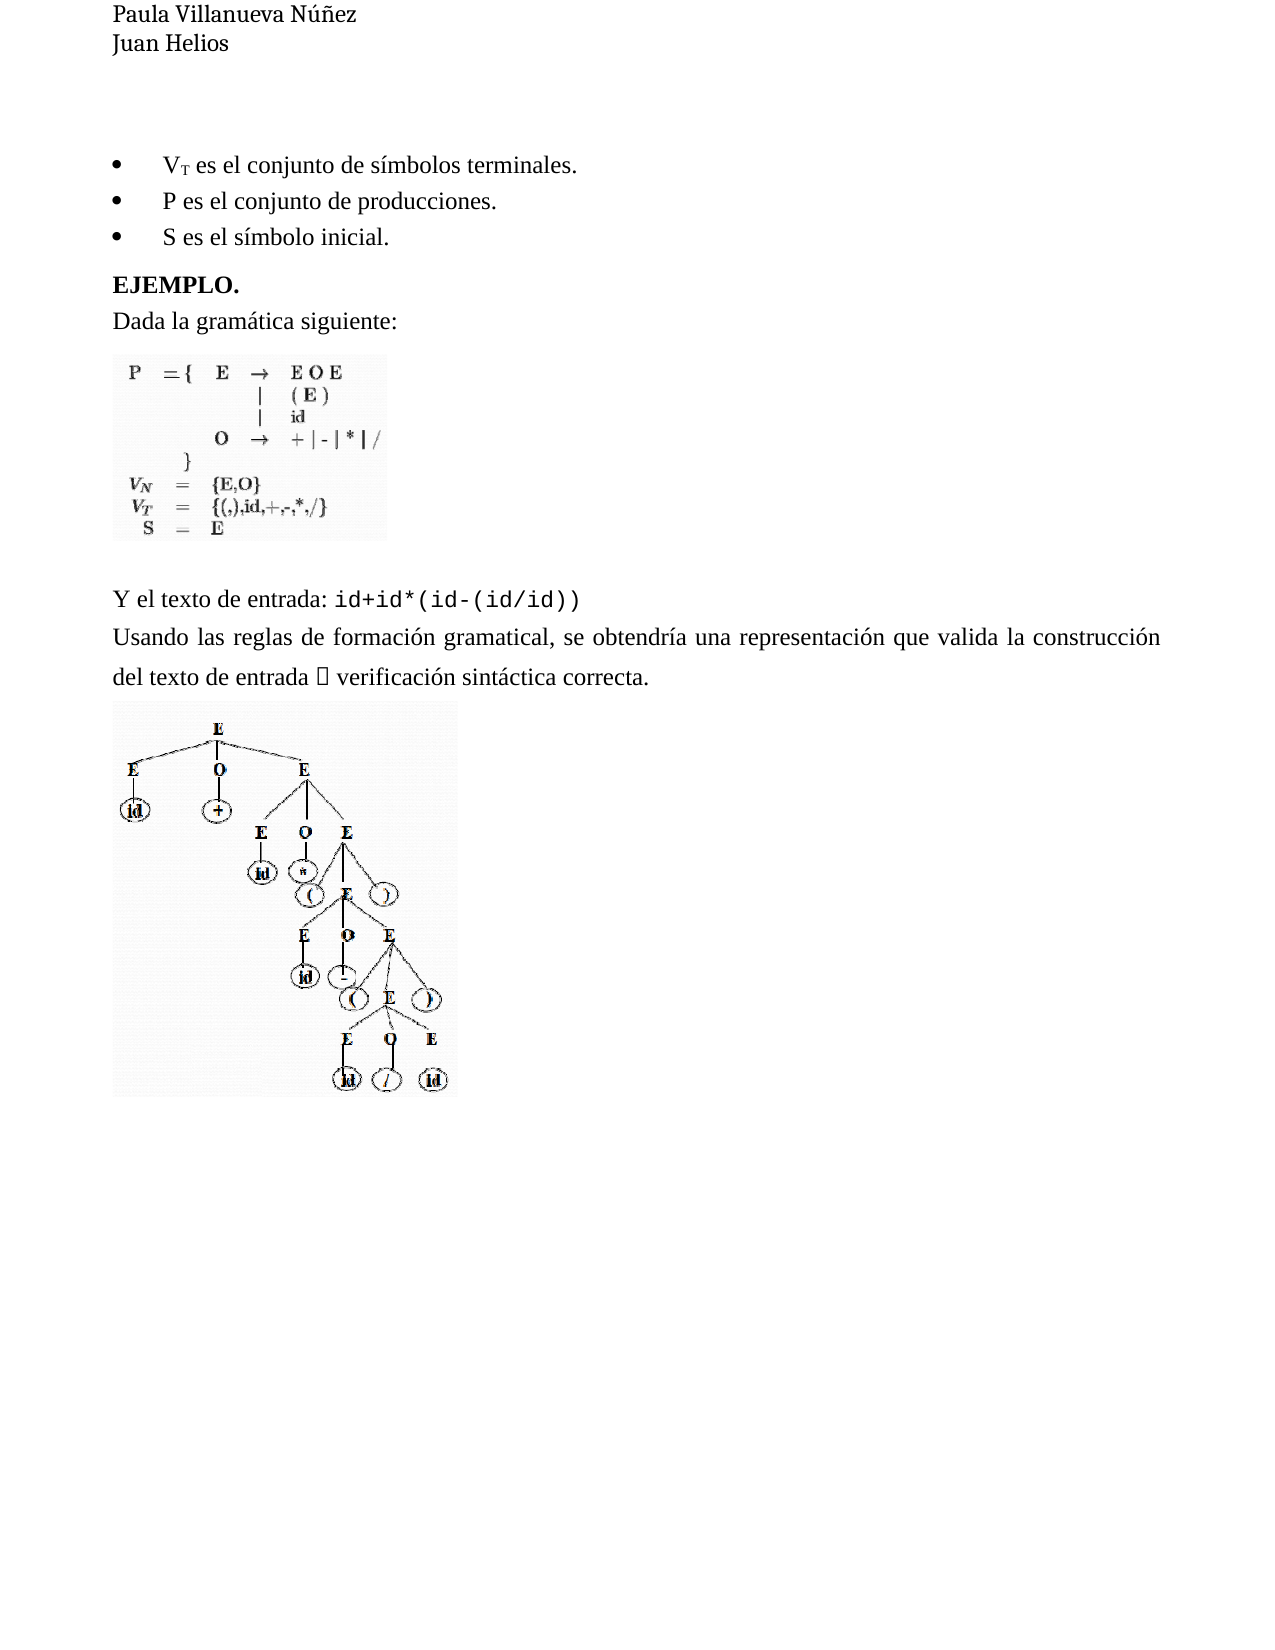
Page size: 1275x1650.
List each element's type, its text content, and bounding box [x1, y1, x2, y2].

text Usando las reglas de formación gramatical, se obtendría una representación que valida la construcción del texto de entrada  verificación sintáctica correcta. [112, 622, 1162, 693]
list S es el símbolo inicial. [112, 222, 1162, 251]
list VT es el conjunto de símbolos terminales. [112, 150, 1162, 179]
text Y el texto de entrada: id+id*(id-(id/id)) [112, 584, 1162, 614]
picture [112, 354, 388, 541]
text EJEMPLO. Dada la gramática siguiente: [112, 270, 1162, 335]
picture [112, 701, 458, 1097]
list P es el conjunto de producciones. [112, 186, 1162, 215]
